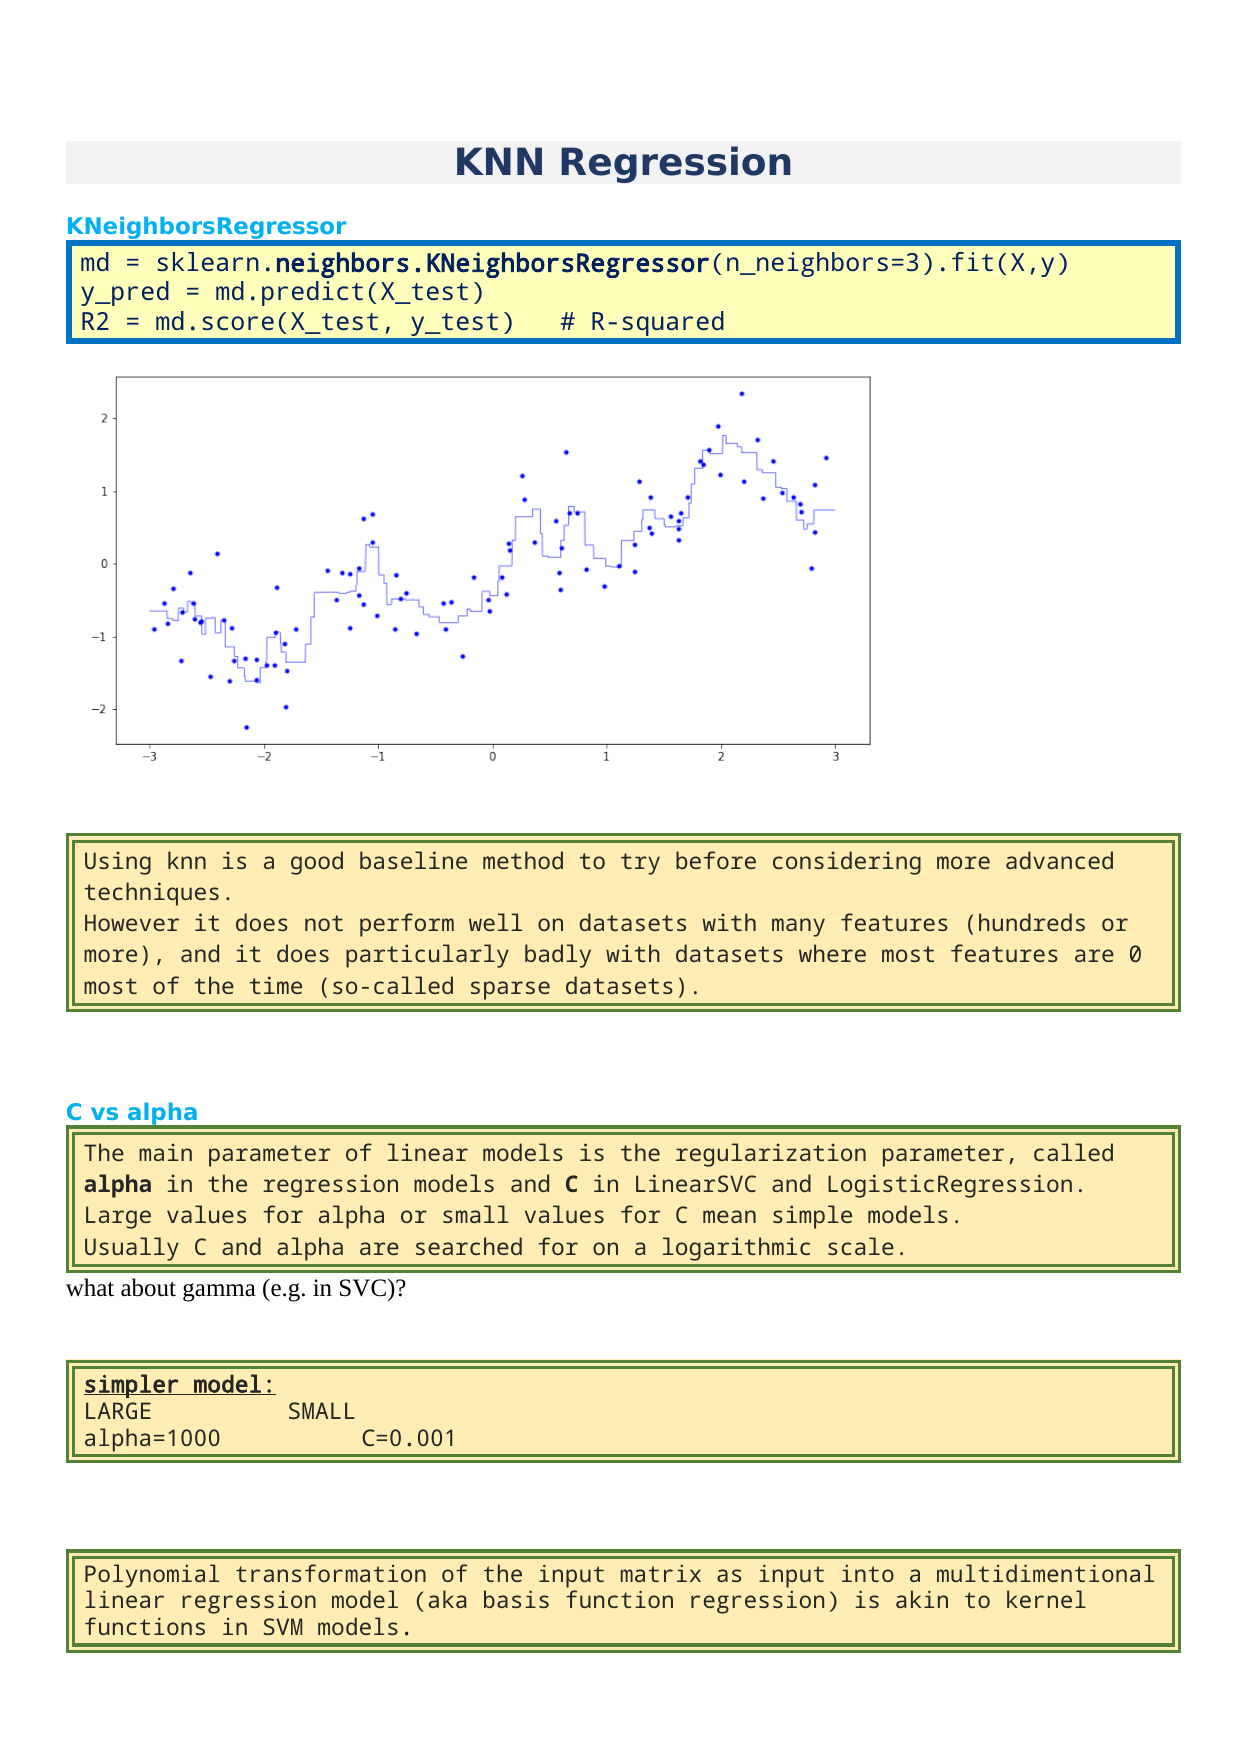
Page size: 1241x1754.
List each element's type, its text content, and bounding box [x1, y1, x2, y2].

text R2 = md.score(X_test, y_test) # R-squared [72, 298, 1175, 338]
text The main parameter of linear models is the regularization parameter, called alpha in the regression models and C in LinearSVC and LogisticRegression. Large values for alpha or small values for C mean simple models. [69, 1129, 1178, 1219]
text LARGE SMALL [75, 1386, 1172, 1413]
text However it does not perform well on datasets with many features (hundreds or more), and it does particularly badly with datasets where most features are 0 most of the time (so-called sparse datasets). [69, 896, 1178, 1009]
text Usually C and alpha are searched for on a logarithmic scale. [69, 1219, 1178, 1270]
text Using knn is a good baseline method to try before considering more advanced techniques. [69, 836, 1178, 896]
subtitle KNN Regression [66, 141, 1181, 184]
text y_pred = md.predict(X_test) [72, 269, 1175, 298]
text simpler model: [69, 1363, 1178, 1386]
text md = sklearn.neighbors.KNeighborsRegressor(n_neighbors=3).fit(X,y) [72, 246, 1175, 269]
text alpha=1000 C=0.001 [69, 1413, 1178, 1460]
text Polynomial transformation of the input matrix as input into a multidimentional linear regression model (aka basis function regression) is akin to kernel functions in SVM models. [69, 1553, 1178, 1650]
picture [83, 364, 881, 771]
text what about gamma (e.g. in SVC)? [66, 1273, 1181, 1302]
title C vs alpha [66, 1099, 1181, 1125]
title KNeighborsRegressor [66, 213, 1181, 240]
